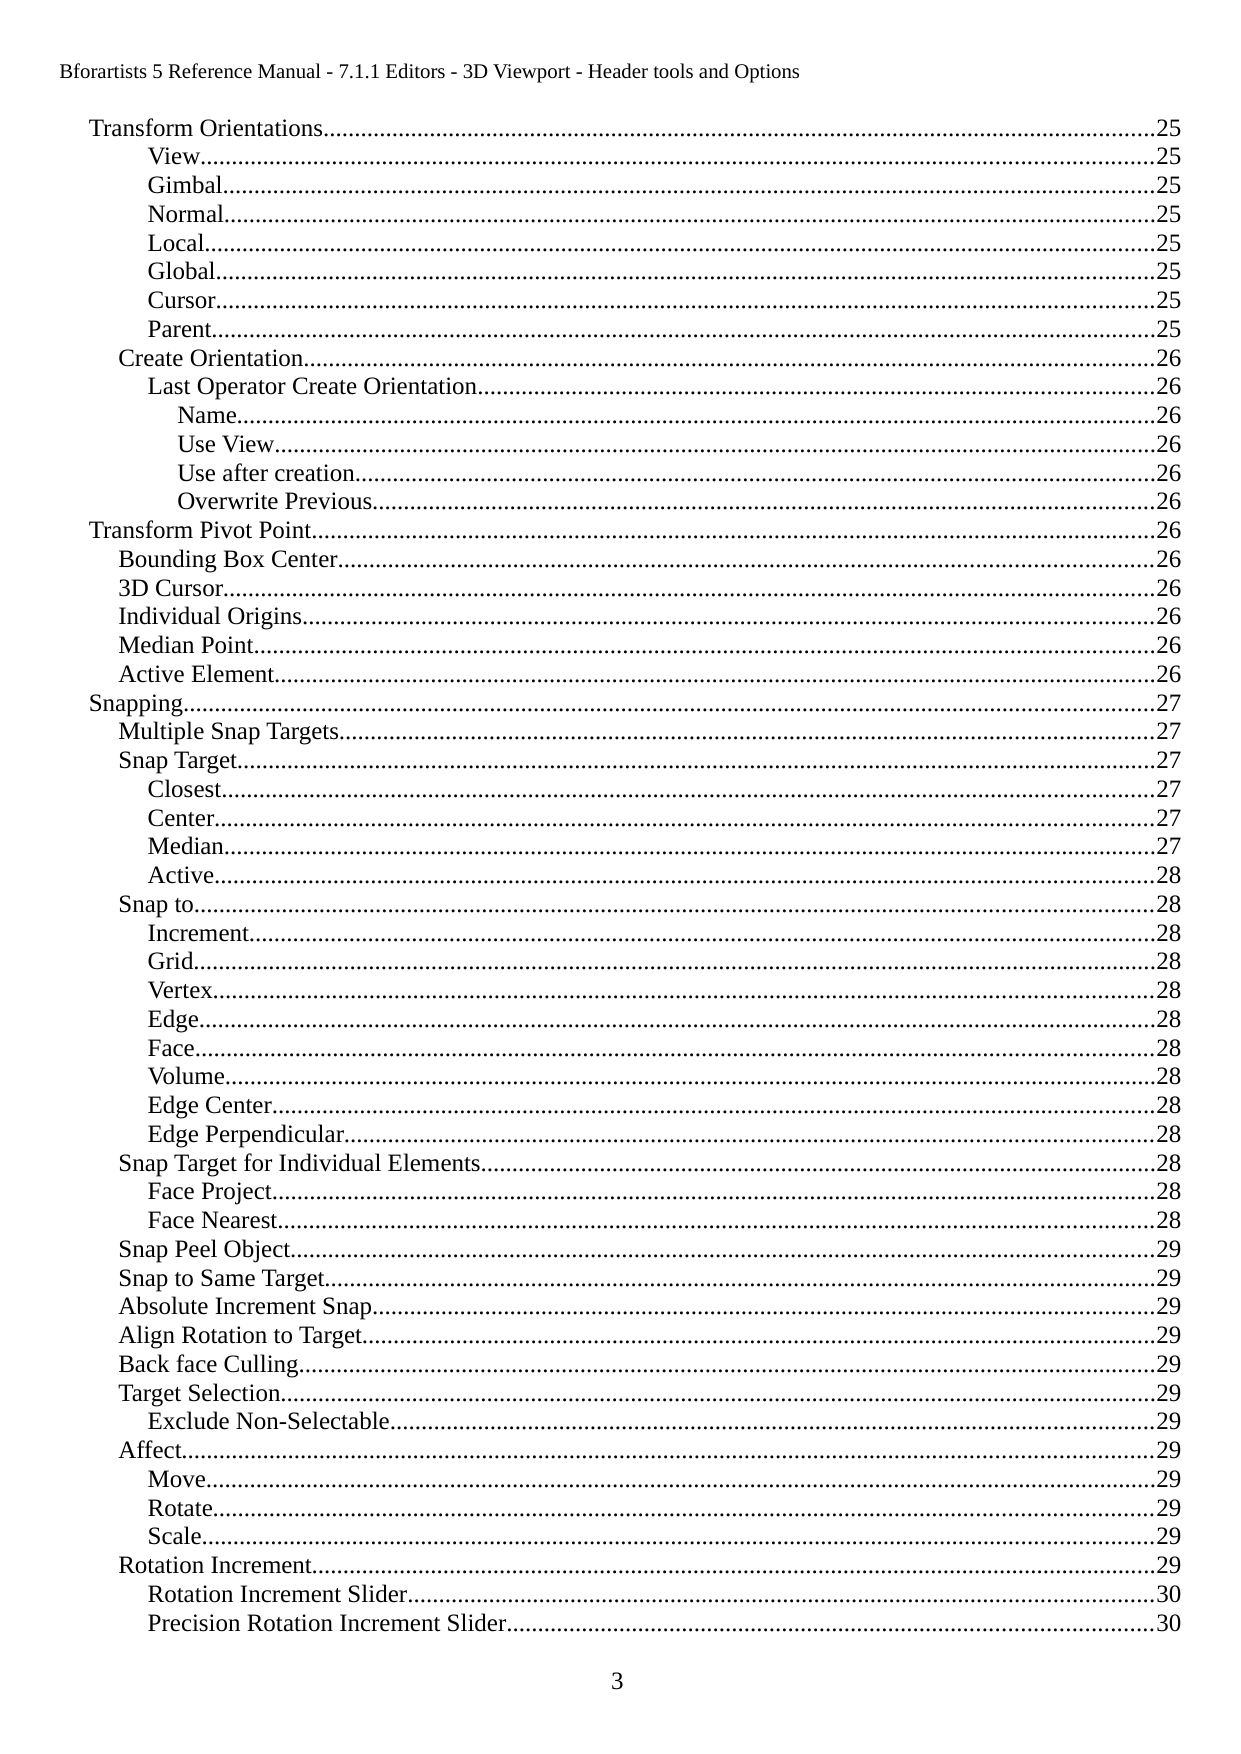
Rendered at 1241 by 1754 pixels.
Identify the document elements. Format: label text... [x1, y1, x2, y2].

text Precision Rotation Increment Slider 30 [147, 1608, 1181, 1636]
text Use after creation 26 [177, 458, 1181, 486]
text Rotation Increment Slider 30 [147, 1579, 1181, 1608]
text Median 27 [147, 831, 1181, 860]
text Edge Perpendicular 28 [147, 1119, 1181, 1148]
text Snap Target for Individual Elements 28 [118, 1148, 1181, 1176]
text Active Element 26 [118, 659, 1181, 688]
text Edge Center 28 [147, 1090, 1181, 1119]
text Global 25 [147, 256, 1181, 285]
text Target Selection 29 [118, 1378, 1181, 1406]
text Overwrite Previous 26 [177, 486, 1181, 515]
text Snap Peel Object 29 [118, 1234, 1181, 1263]
text Face 28 [147, 1033, 1181, 1061]
text Name 26 [177, 400, 1181, 429]
text Last Operator Create Orientation 26 [147, 371, 1181, 400]
text Volume 28 [147, 1061, 1181, 1090]
text Align Rotation to Target 29 [118, 1320, 1181, 1349]
text Gimbal 25 [147, 170, 1181, 199]
text Increment 28 [147, 918, 1181, 946]
text Use View 26 [177, 429, 1181, 458]
text Exclude Non-Selectable 29 [147, 1406, 1181, 1435]
text Snap Target 27 [118, 745, 1181, 774]
text Move 29 [147, 1464, 1181, 1493]
text Active 28 [147, 860, 1181, 889]
text Transform Pivot Point 26 [88, 515, 1181, 544]
text Scale 29 [147, 1521, 1181, 1550]
text 3D Cursor 26 [118, 573, 1181, 601]
text Normal 25 [147, 199, 1181, 228]
text Grid 28 [147, 946, 1181, 975]
text Vertex 28 [147, 975, 1181, 1004]
text Face Project 28 [147, 1176, 1181, 1205]
text Edge 28 [147, 1004, 1181, 1033]
text Bounding Box Center 26 [118, 544, 1181, 573]
text Rotate 29 [147, 1493, 1181, 1521]
text Rotation Increment 29 [118, 1550, 1181, 1579]
text Affect 29 [118, 1435, 1181, 1464]
text Face Nearest 28 [147, 1205, 1181, 1234]
text Snapping 27 [88, 688, 1181, 716]
text Multiple Snap Targets 27 [118, 716, 1181, 745]
text Transform Orientations 25 [88, 113, 1181, 141]
text Snap to Same Target 29 [118, 1263, 1181, 1291]
text Back face Culling 29 [118, 1349, 1181, 1378]
text Center 27 [147, 803, 1181, 831]
text Individual Origins 26 [118, 601, 1181, 630]
text Absolute Increment Snap 29 [118, 1291, 1181, 1320]
text Create Orientation 26 [118, 343, 1181, 371]
text Closest 27 [147, 774, 1181, 803]
text Median Point 26 [118, 630, 1181, 659]
text Parent 25 [147, 314, 1181, 343]
text Cursor 25 [147, 285, 1181, 314]
text View 25 [147, 141, 1181, 170]
text Snap to 28 [118, 889, 1181, 918]
text Local 25 [147, 228, 1181, 256]
